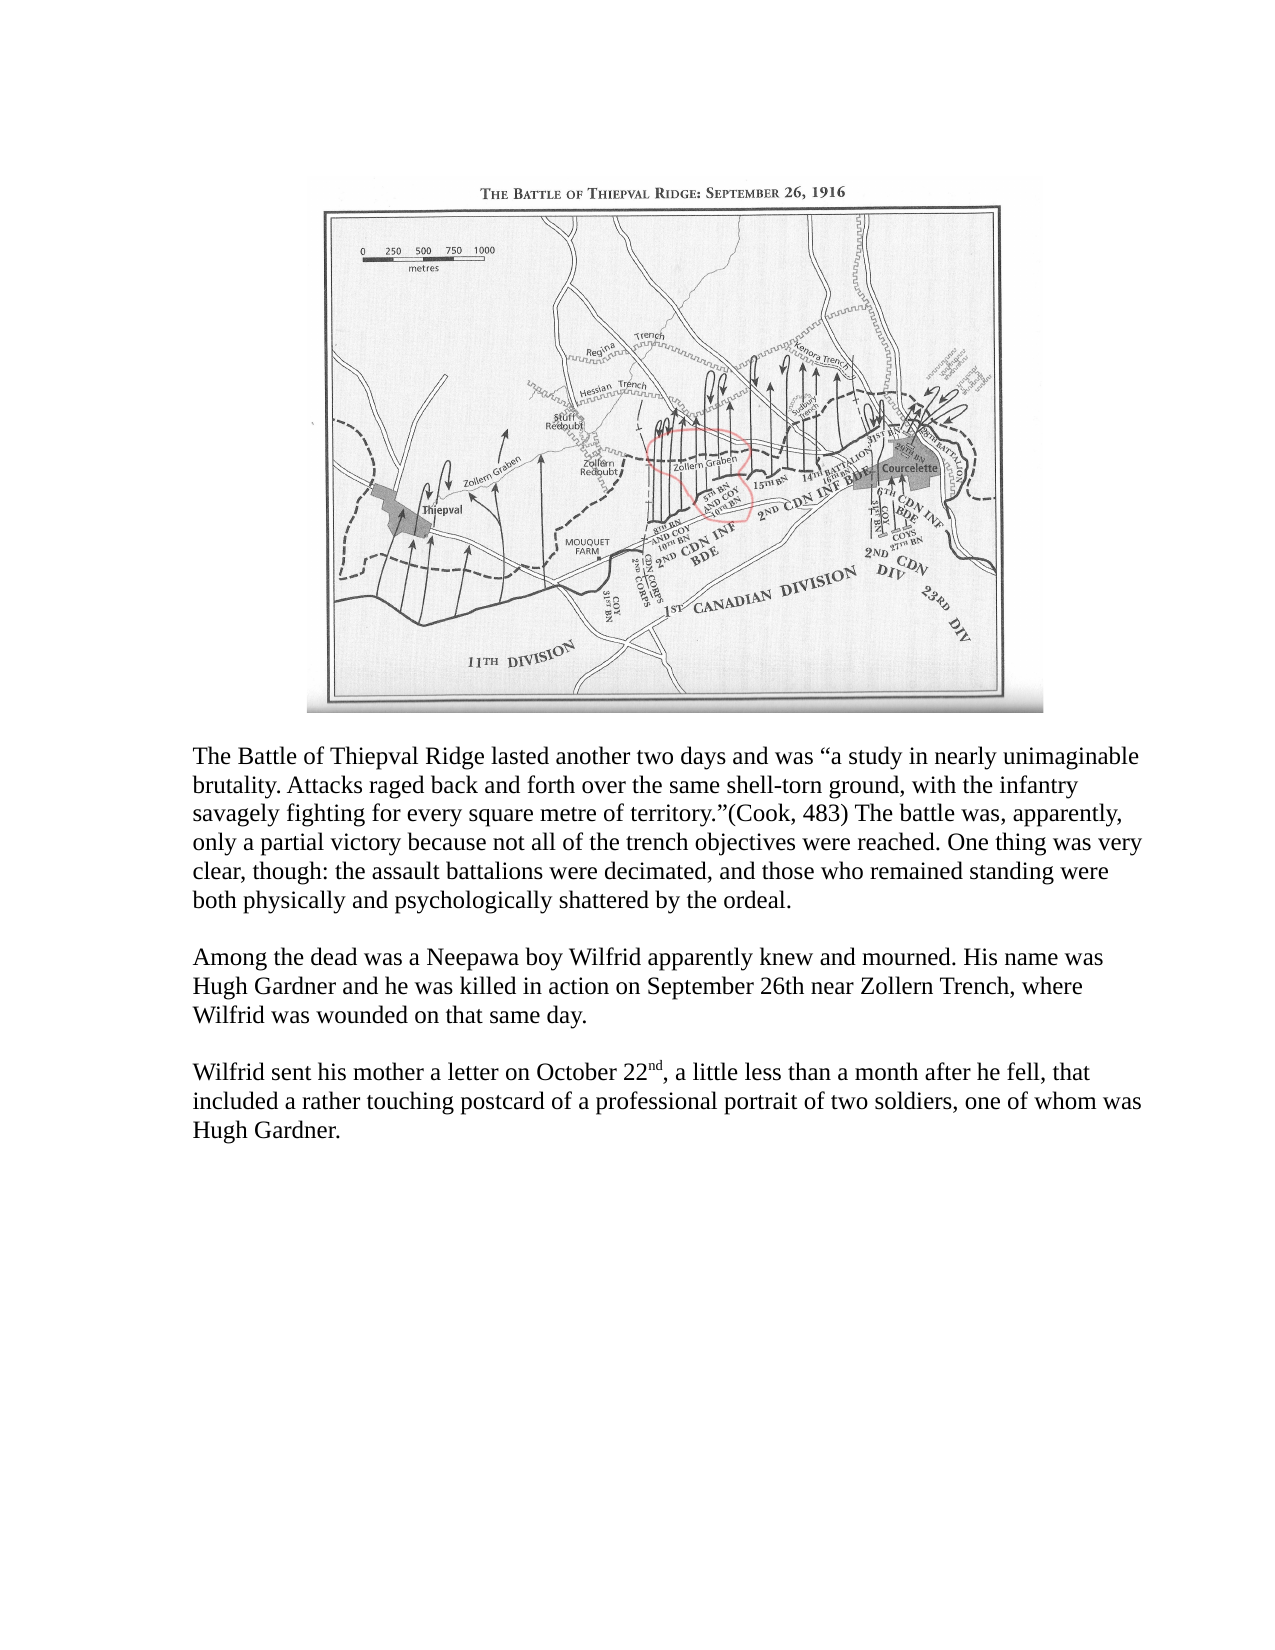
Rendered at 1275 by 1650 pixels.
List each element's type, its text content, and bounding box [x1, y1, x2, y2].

text Among the dead was a Neepawa boy Wilfrid apparently knew and mourned. His name was Hugh Gardner and he was killed in action on September 26th near Zollern Trench, where Wilfrid was wounded on that same day. [192, 942, 1158, 1028]
picture [306, 176, 1044, 713]
text Wilfrid sent his mother a letter on October 22nd, a little less than a month after he fell, that included a rather touching postcard of a professional portrait of two soldiers, one of whom was Hugh Gardner. [192, 1057, 1158, 1143]
text The Battle of Thiepval Ridge lasted another two days and was “a study in nearly unimaginable brutality. Attacks raged back and forth over the same shell-torn ground, with the infantry savagely fighting for every square metre of territory.”(Cook, 483) The battle was, apparently, only a partial victory because not all of the trench objectives were reached. One thing was very clear, though: the assault battalions were decimated, and those who remained standing were both physically and psychologically shattered by the ordeal. [192, 741, 1158, 913]
